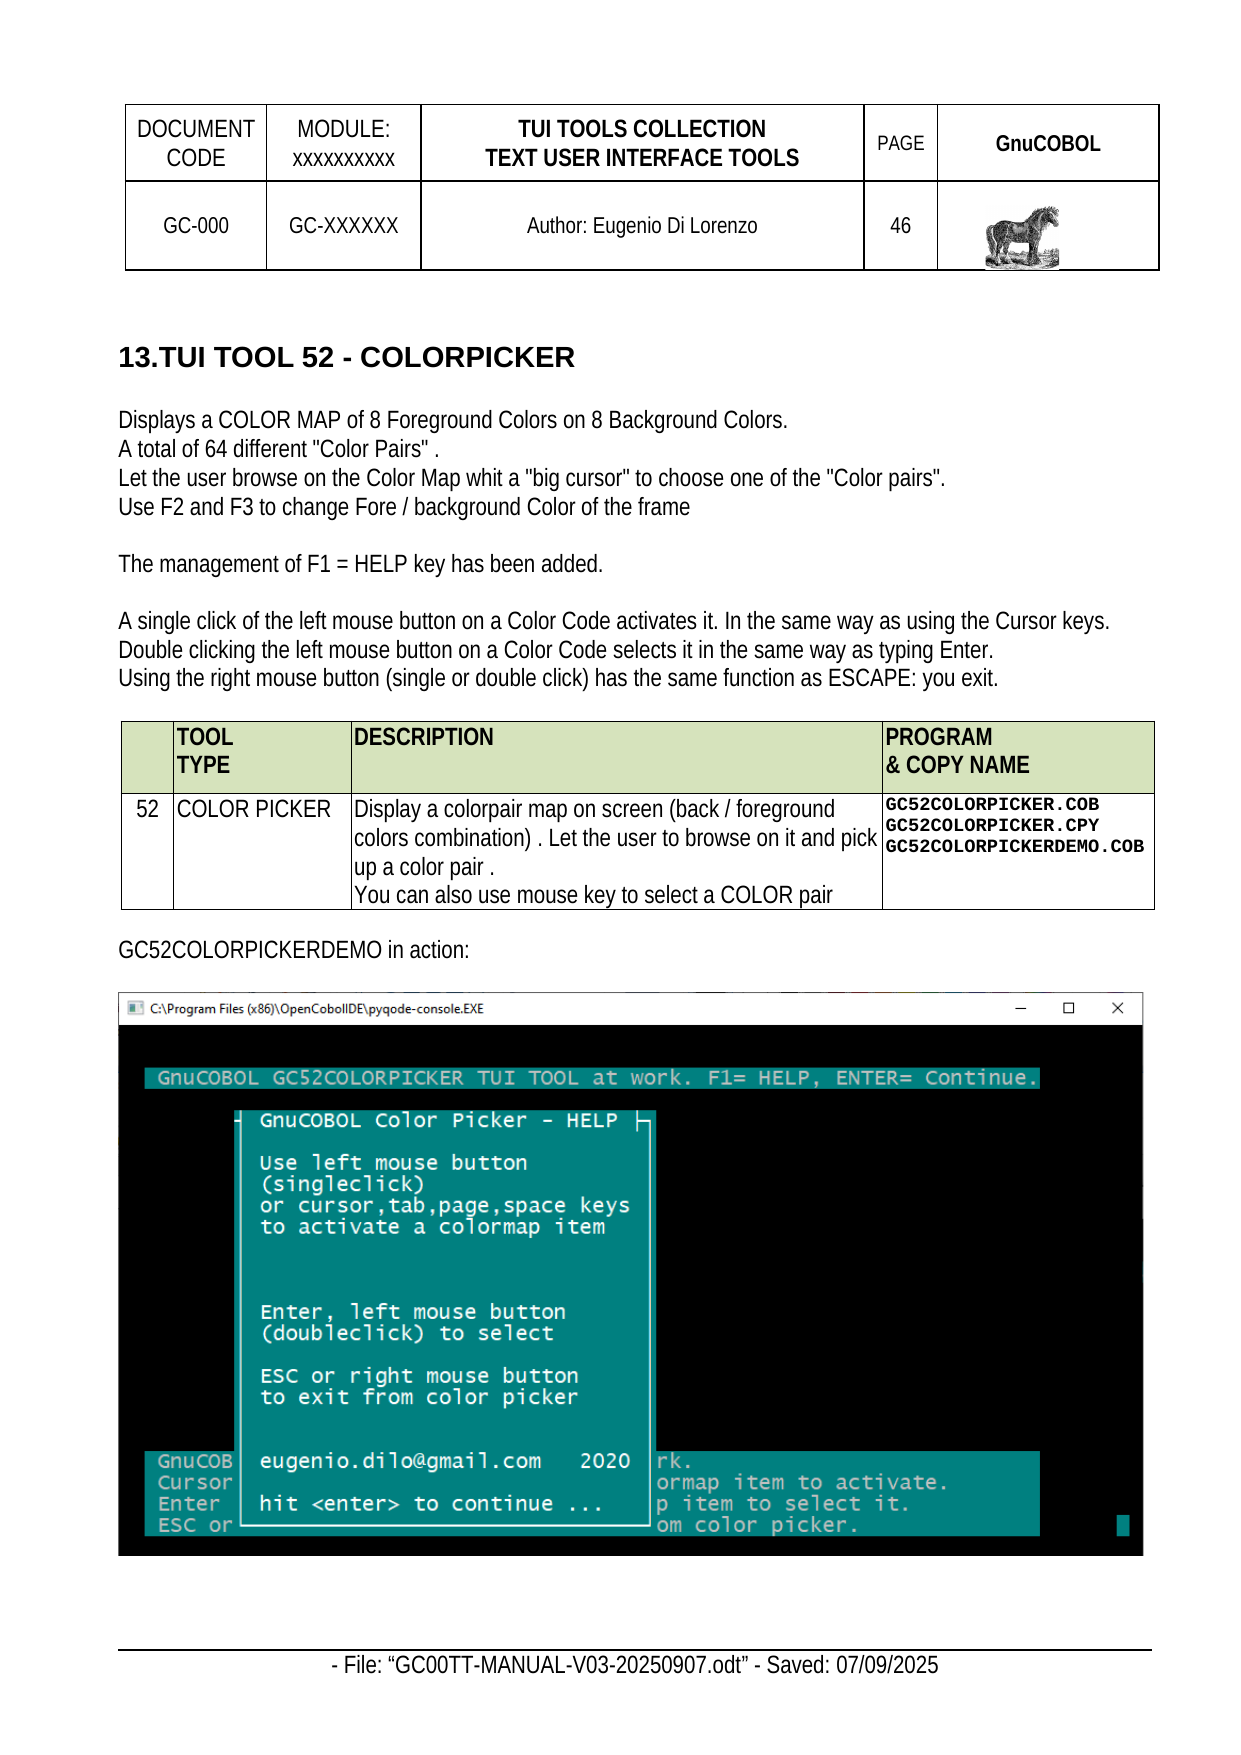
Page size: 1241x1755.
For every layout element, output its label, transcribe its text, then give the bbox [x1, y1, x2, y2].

text Displays a COLOR MAP of 8 Foreground Colors on 8 Background Colors. A total of 64 different "Color Pairs" . Let the user browse on the Color Map whit a "big cursor" to choose one of the "Color pairs". Use F2 and F3 to change Fore / background Color of the frame [118, 406, 1152, 520]
table_cell GC52COLORPICKER.COB GC52COLORPICKER.CPY GC52COLORPICKERDEMO.COB [883, 794, 1154, 909]
text GC52COLORPICKERDEMO in action: [118, 935, 1152, 964]
table_cell 52 [122, 794, 173, 909]
text The management of F1 = HELP key has been added. A single click of the left mouse button on a Color Code activates it. In the same way as using the Cursor keys. Double clicking the left mouse button on a Color Code selects it in the same way as typing Enter. Using the right mouse button (single or double click) has the same function as ESCAPE: you exit. [118, 549, 1152, 721]
table_cell COLOR PICKER [174, 794, 351, 909]
table_header PROGRAM & COPY NAME [883, 722, 1154, 793]
table_header [122, 722, 173, 793]
table_header TOOL TYPE [174, 722, 351, 793]
table_header DESCRIPTION [352, 722, 882, 793]
table_cell Display a colorpair map on screen (back / foreground colors combination) . Let the user to browse on it and pick up a color pair . You can also use mouse key to select a COLOR pair [352, 794, 882, 909]
subtitle TUI TOOL 52 - COLORPICKER [118, 341, 1152, 374]
